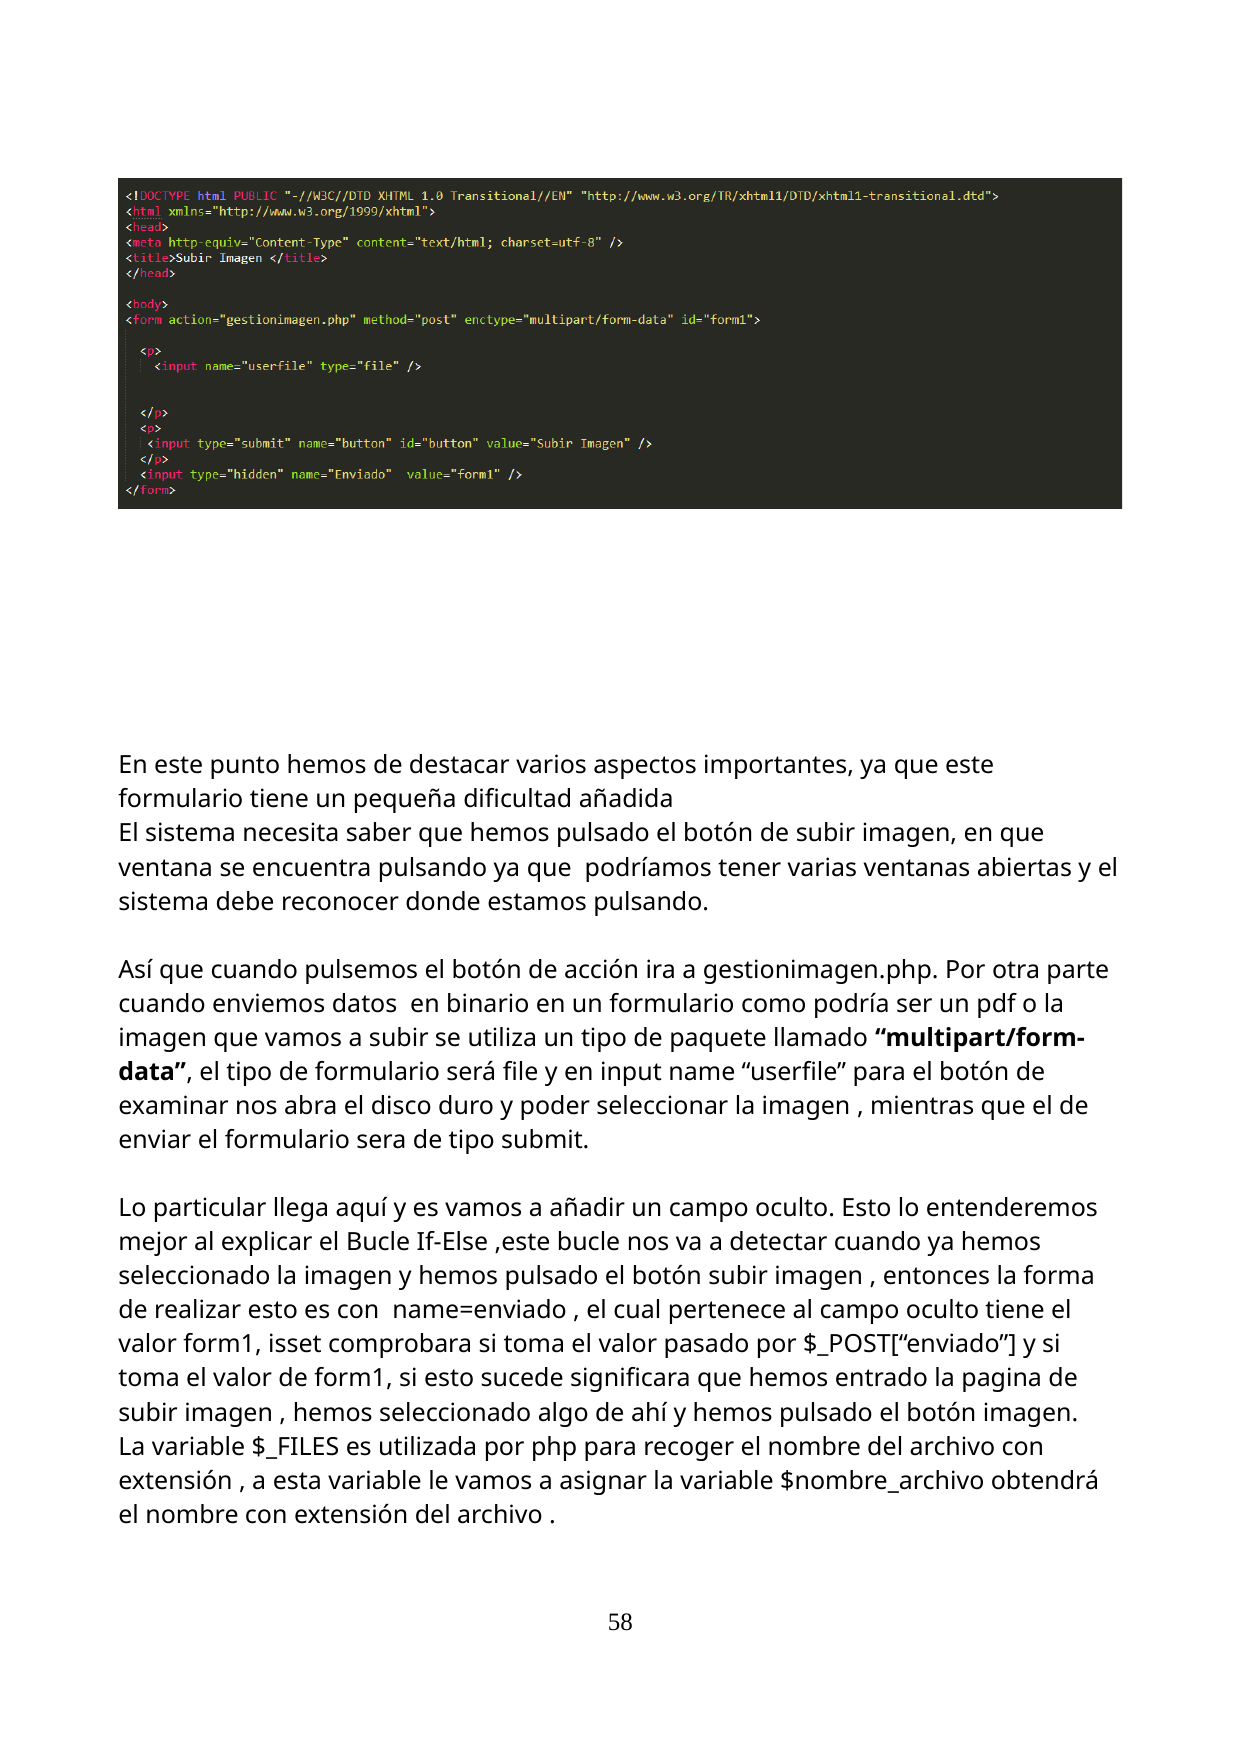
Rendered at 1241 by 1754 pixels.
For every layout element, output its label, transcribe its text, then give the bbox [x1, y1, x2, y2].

text Así que cuando pulsemos el botón de acción ira a gestionimagen.php. Por otra parte cuando enviemos datos en binario en un formulario como podría ser un pdf o la imagen que vamos a subir se utiliza un tipo de paquete llamado “multipart/form-data”, el tipo de formulario será file y en input name “userfile” para el botón de examinar nos abra el disco duro y poder seleccionar la imagen , mientras que el de enviar el formulario sera de tipo submit. [118, 951, 1122, 1156]
picture [118, 178, 1123, 509]
text La variable $_FILES es utilizada por php para recoger el nombre del archivo con extensión , a esta variable le vamos a asignar la variable $nombre_archivo obtendrá el nombre con extensión del archivo . [118, 1428, 1122, 1530]
text El sistema necesita saber que hemos pulsado el botón de subir imagen, en que ventana se encuentra pulsando ya que podríamos tener varias ventanas abiertas y el sistema debe reconocer donde estamos pulsando. [118, 815, 1122, 917]
text Lo particular llega aquí y es vamos a añadir un campo oculto. Esto lo entenderemos mejor al explicar el Bucle If-Else ,este bucle nos va a detectar cuando ya hemos seleccionado la imagen y hemos pulsado el botón subir imagen , entonces la forma de realizar esto es con name=enviado , el cual pertenece al campo oculto tiene el valor form1, isset comprobara si toma el valor pasado por $_POST[“enviado”] y si toma el valor de form1, si esto sucede significara que hemos entrado la pagina de subir imagen , hemos seleccionado algo de ahí y hemos pulsado el botón imagen. [118, 1190, 1122, 1428]
text En este punto hemos de destacar varios aspectos importantes, ya que este formulario tiene un pequeña dificultad añadida [118, 747, 1122, 815]
